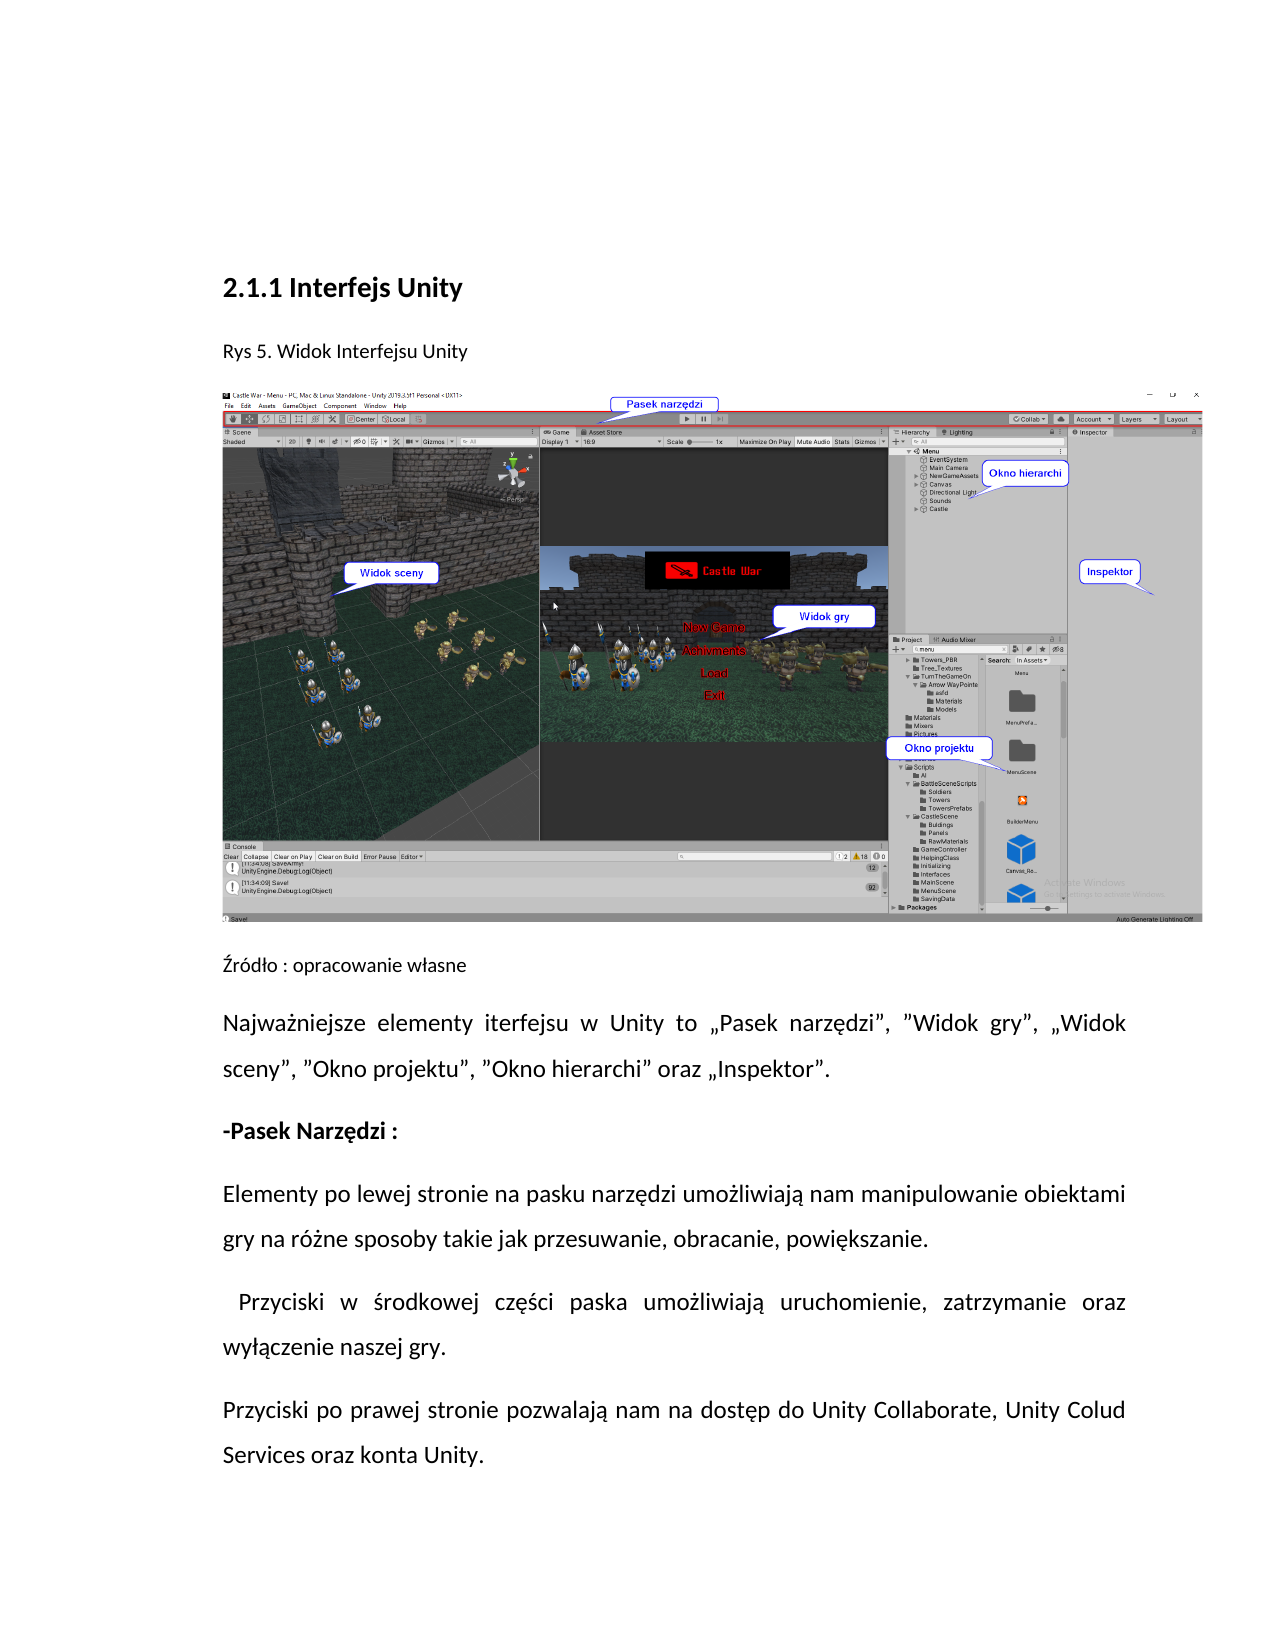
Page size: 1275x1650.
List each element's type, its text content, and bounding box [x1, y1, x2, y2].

text Przyciski po prawej stronie pozwalają nam na dostęp do Unity Collaborate, Unity Colud Services oraz konta Unity. [223, 1394, 1127, 1470]
text Przyciski w środkowej części paska umożliwiają uruchomienie, zatrzymanie oraz wyłączenie naszej gry. [223, 1286, 1127, 1362]
text Najważniejsze elementy iterfejsu w Unity to „Pasek narzędzi”, ”Widok gry”, „Widok sceny”, ”Okno projektu”, ”Okno hierarchi” oraz „Inspektor”. [223, 1007, 1127, 1083]
text Rys 5. Widok Interfejsu Unity [223, 339, 1127, 364]
text Elementy po lewej stronie na pasku narzędzi umożliwiają nam manipulowanie obiektami gry na różne sposoby takie jak przesuwanie, obracanie, powiększanie. [223, 1178, 1127, 1254]
text Źródło : opracowanie własne [223, 952, 1127, 978]
text 2.1.1 Interfejs Unity [223, 269, 1127, 304]
text -Pasek Narzędzi : [223, 1115, 1127, 1146]
